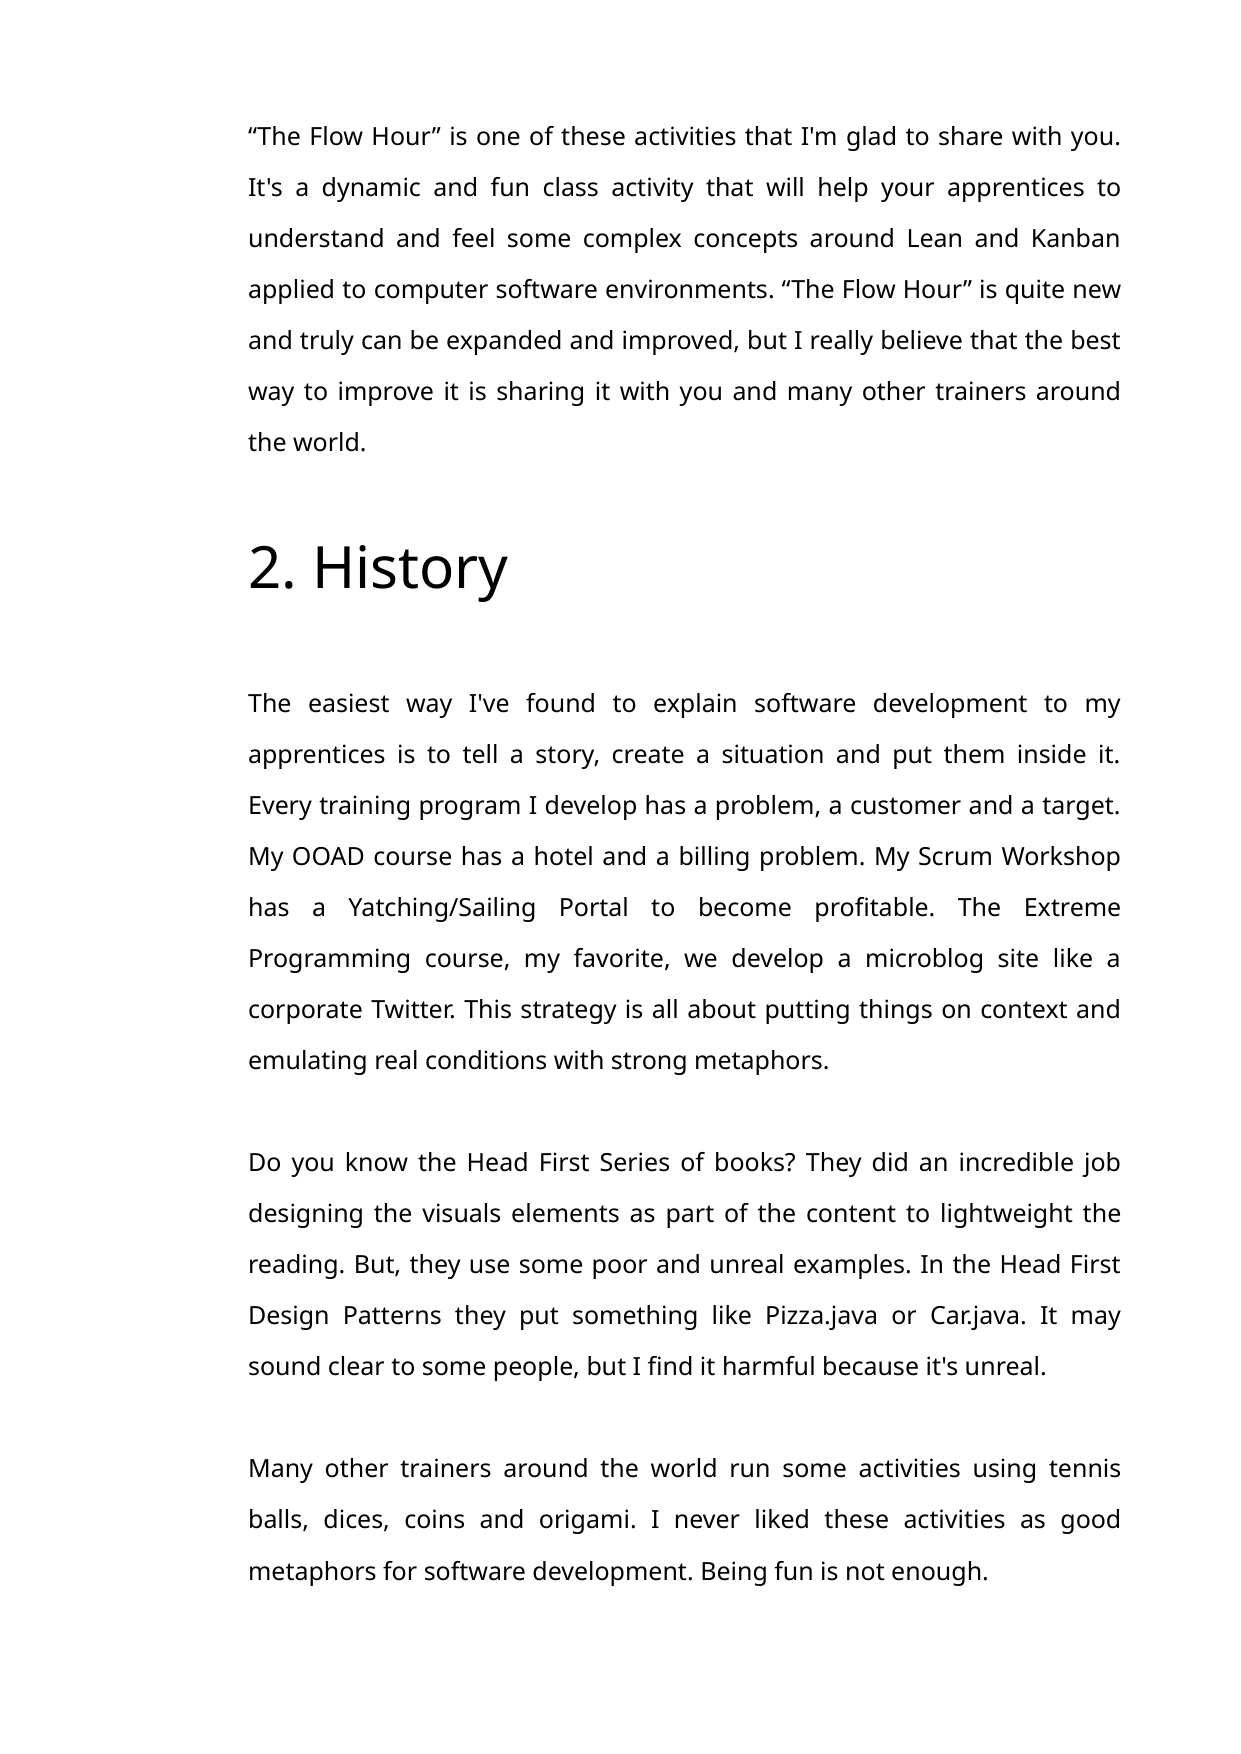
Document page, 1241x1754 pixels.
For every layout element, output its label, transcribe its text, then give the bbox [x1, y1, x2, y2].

text 2. History [248, 526, 1122, 606]
text “The Flow Hour” is one of these activities that I'm glad to share with you. It's a dynamic and fun class activity that will help your apprentices to understand and feel some complex concepts around Lean and Kanban applied to computer software environments. “The Flow Hour” is quite new and truly can be expanded and improved, but I really believe that the best way to improve it is sharing it with you and many other trainers around the world. [248, 118, 1122, 458]
text The easiest way I've found to explain software development to my apprentices is to tell a story, create a situation and put them inside it. Every training program I develop has a problem, a customer and a target. My OOAD course has a hotel and a billing problem. My Scrum Workshop has a Yatching/Sailing Portal to become profitable. The Extreme Programming course, my favorite, we develop a microblog site like a corporate Twitter. This strategy is all about putting things on context and emulating real conditions with strong metaphors. [248, 685, 1122, 1077]
text Do you know the Head First Series of books? They did an incredible job designing the visuals elements as part of the content to lightweight the reading. But, they use some poor and unreal examples. In the Head First Design Patterns they put something like Pizza.java or Car.java. It may sound clear to some people, but I find it harmful because it's unreal. [248, 1145, 1122, 1383]
text Many other trainers around the world run some activities using tennis balls, dices, coins and origami. I never liked these activities as good metaphors for software development. Being fun is not enough. [248, 1451, 1122, 1587]
